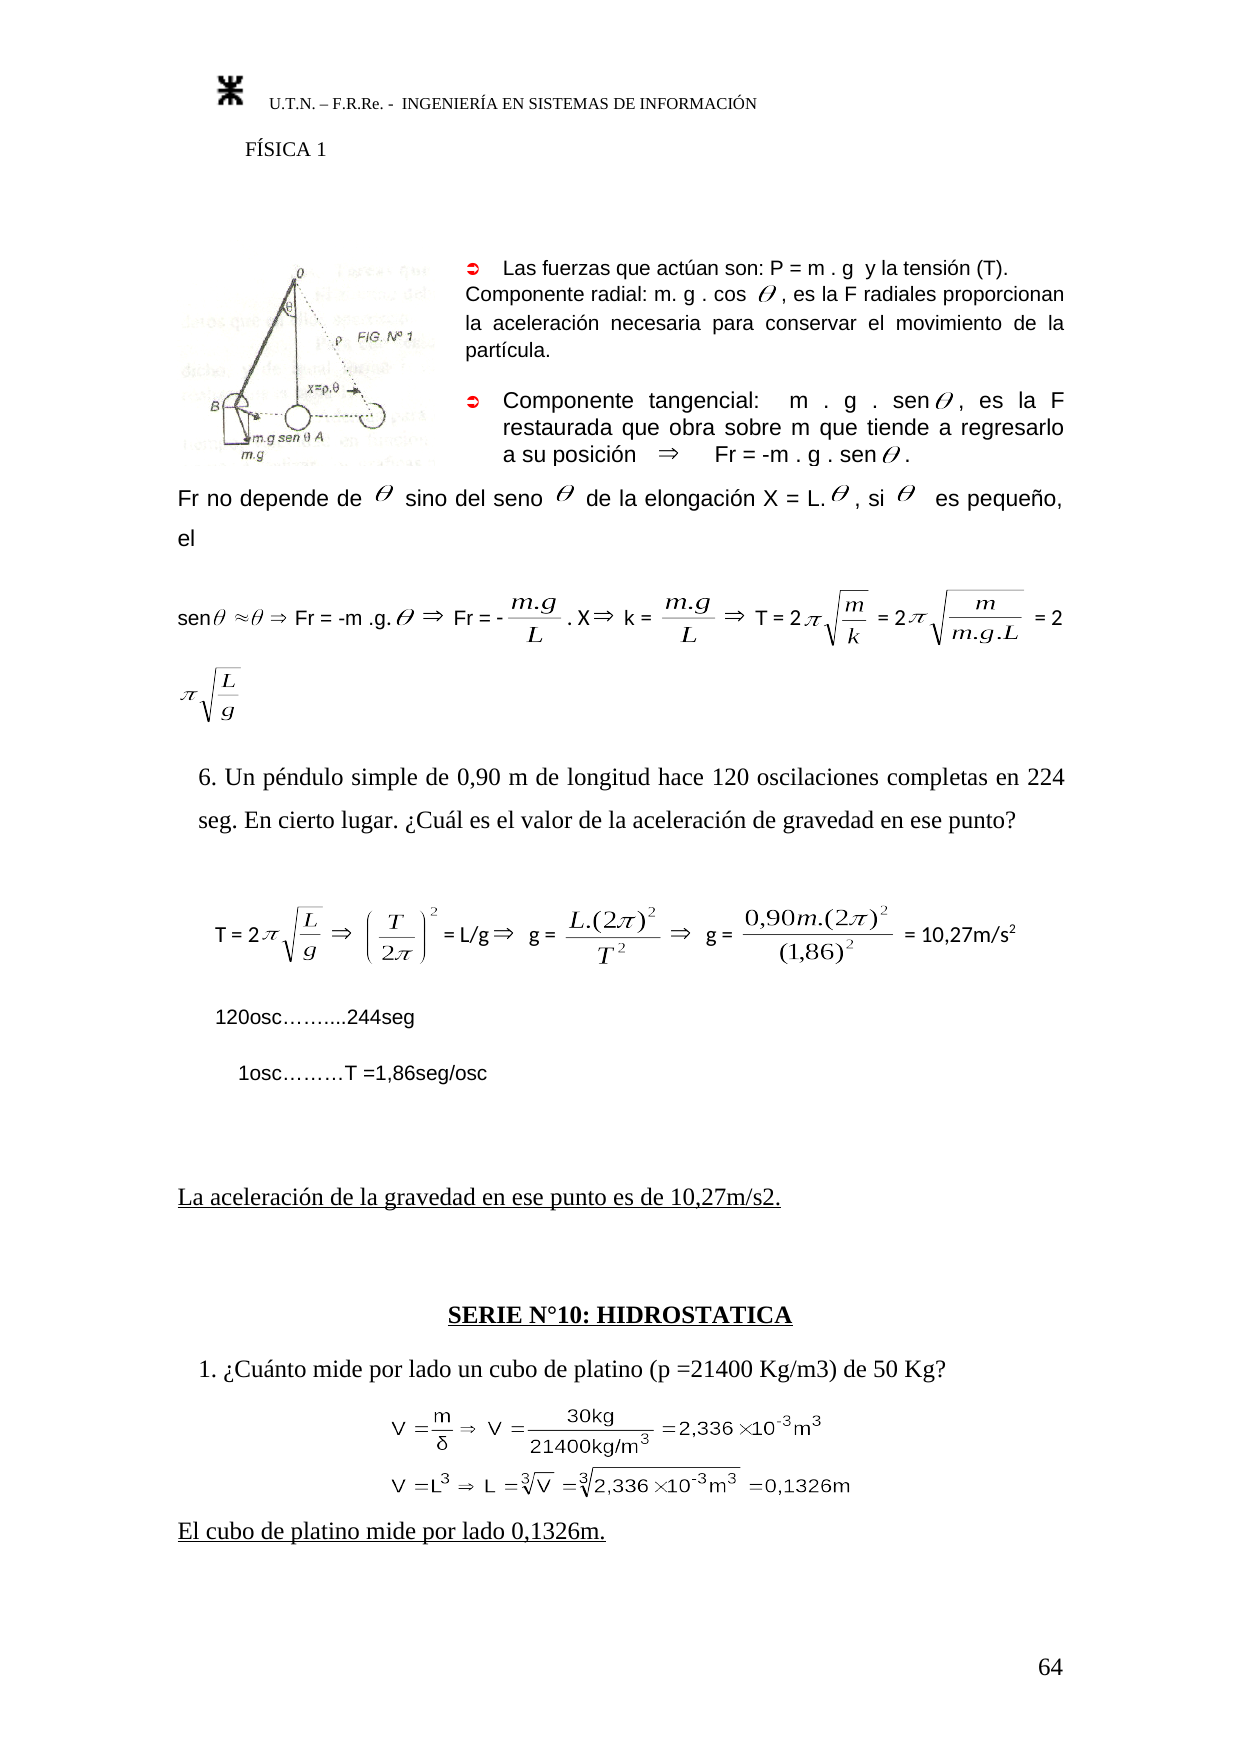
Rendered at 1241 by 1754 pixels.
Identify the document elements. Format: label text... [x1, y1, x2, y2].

text Componente radial: m. g . cos , es la F radiales proporcionan la aceleración necesaria para conservar el movimiento de la partícula. [465, 280, 1065, 362]
text senFr = -m .g.Fr = -. Xk = T = 2 = 2 = 2 [177, 585, 1063, 727]
text Fr no depende de sino del seno de la elongación X = L., si es pequeño, el [177, 214, 1080, 551]
text 120osc……....244seg [215, 1004, 1063, 1028]
list Las fuerzas que actúan son: P = m . g y la tensión (T). [465, 256, 1065, 280]
text El cubo de platino mide por lado 0,1326m. [177, 1409, 1063, 1545]
text 1. ¿Cuánto mide por lado un cubo de platino (p =21400 Kg/m3) de 50 Kg? [198, 1354, 1066, 1382]
text 1osc………T =1,86seg/osc [215, 1061, 1063, 1085]
text 6. Un péndulo simple de 0,90 m de longitud hace 120 oscilaciones completas en 224 seg. En cierto lugar. ¿Cuál es el valor de la aceleración de gravedad en ese punto? [198, 762, 1066, 834]
text SERIE N°10: HIDROSTATICA [177, 1300, 1063, 1328]
text T = 2= L/g g = g = = 10,27m/s2 [215, 900, 1063, 970]
picture [177, 240, 435, 466]
list Componente tangencial: m . g . sen, es la F restaurada que obra sobre m que tiende a regresarlo a su posición Fr = -m . g . sen. [465, 387, 1065, 466]
text La aceleración de la gravedad en ese punto es de 10,27m/s2. [177, 1182, 1063, 1211]
